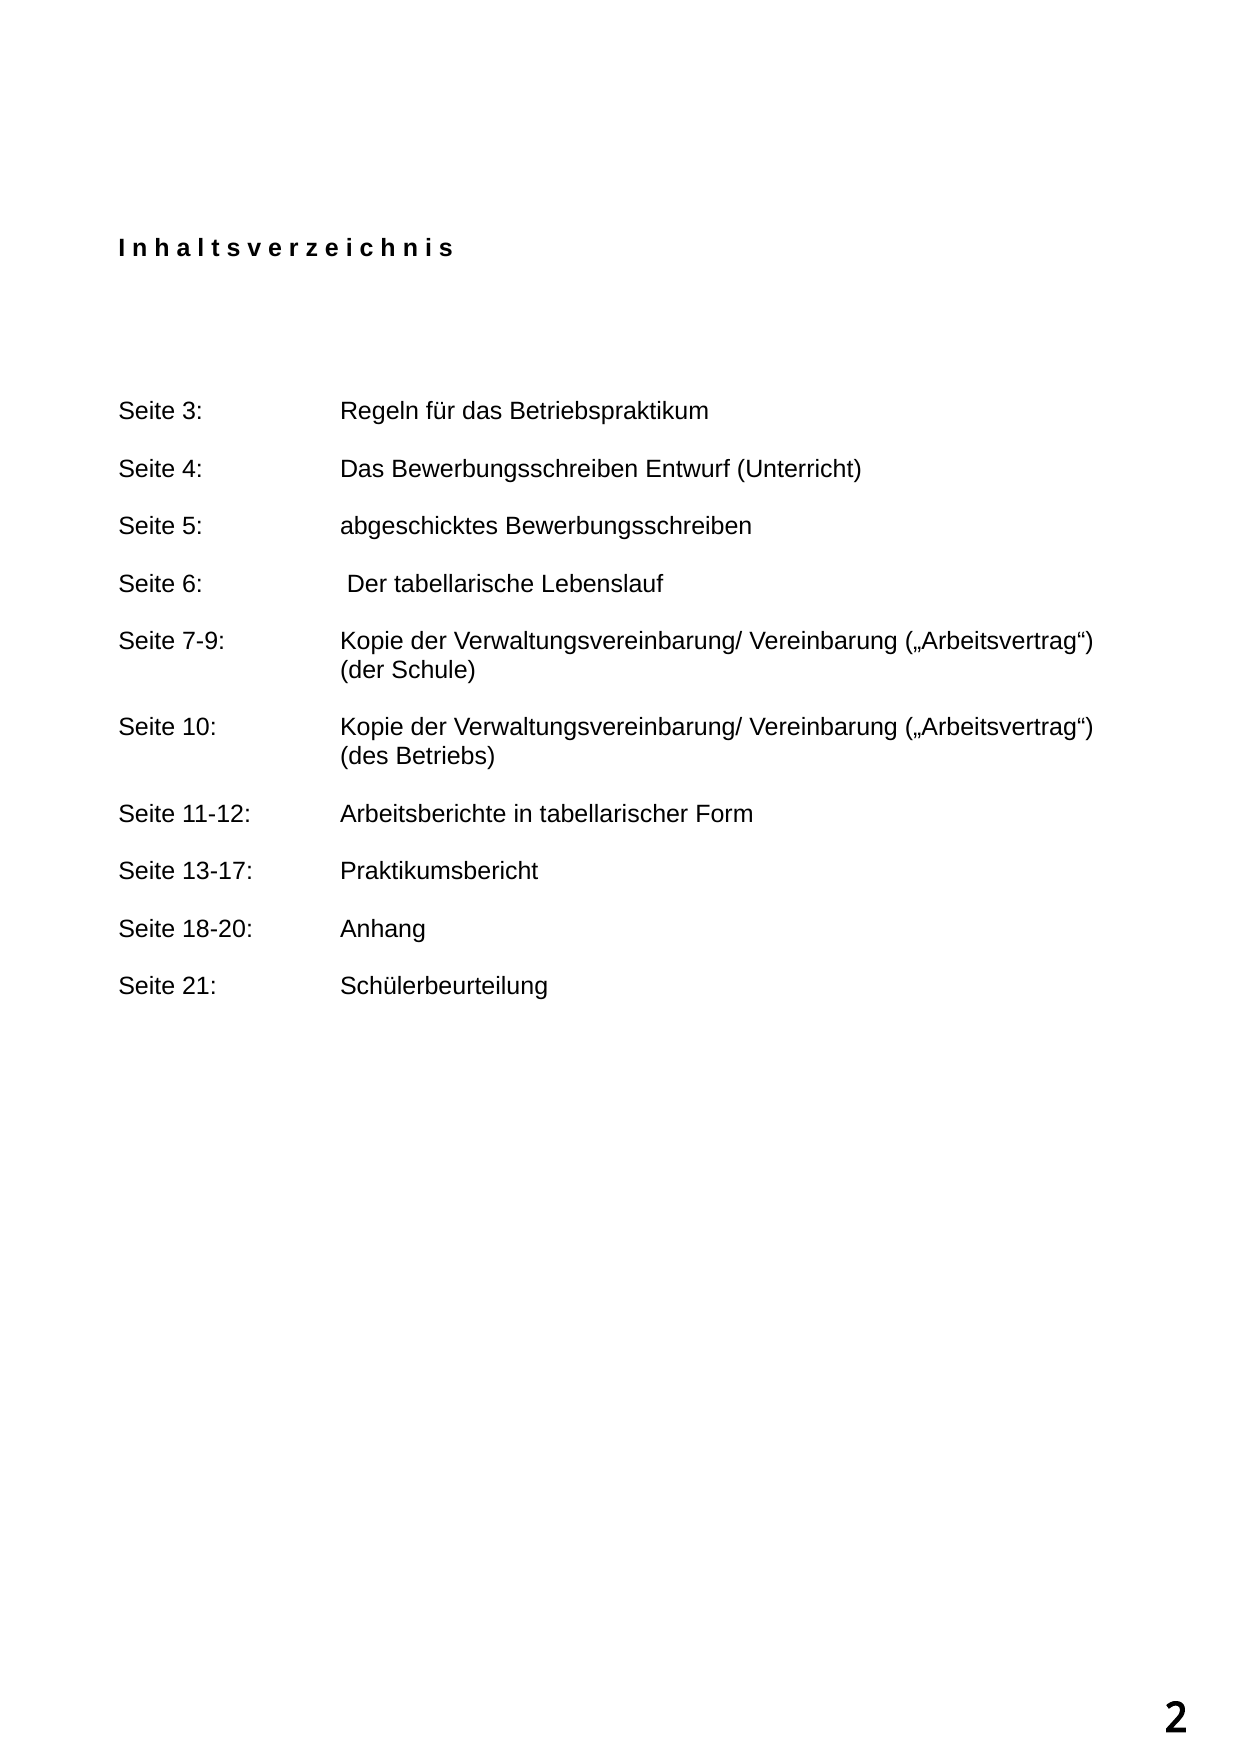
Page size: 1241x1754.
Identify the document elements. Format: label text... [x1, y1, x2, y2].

text Seite 7-9: Kopie der Verwaltungsvereinbarung/ Vereinbarung („Arbeitsvertrag“) [118, 626, 1122, 655]
text (der Schule) [118, 655, 1122, 683]
text Seite 18-20: Anhang [118, 913, 1122, 942]
text Seite 4: Das Bewerbungsschreiben Entwurf (Unterricht) [118, 453, 1122, 482]
text Seite 21: Schülerbeurteilung [118, 971, 1122, 1000]
text Seite 3: Regeln für das Betriebspraktikum [118, 396, 1122, 425]
text Seite 13-17: Praktikumsbericht [118, 856, 1122, 885]
text Seite 5: abgeschicktes Bewerbungsschreiben [118, 511, 1122, 540]
text Seite 6: Der tabellarische Lebenslauf [118, 568, 1122, 626]
text (des Betriebs) [118, 741, 1122, 770]
text I n h a l t s v e r z e i c h n i s [118, 233, 1122, 262]
text Seite 11-12: Arbeitsberichte in tabellarischer Form [118, 798, 1122, 827]
text Seite 10: Kopie der Verwaltungsvereinbarung/ Vereinbarung („Arbeitsvertrag“) [118, 712, 1122, 741]
